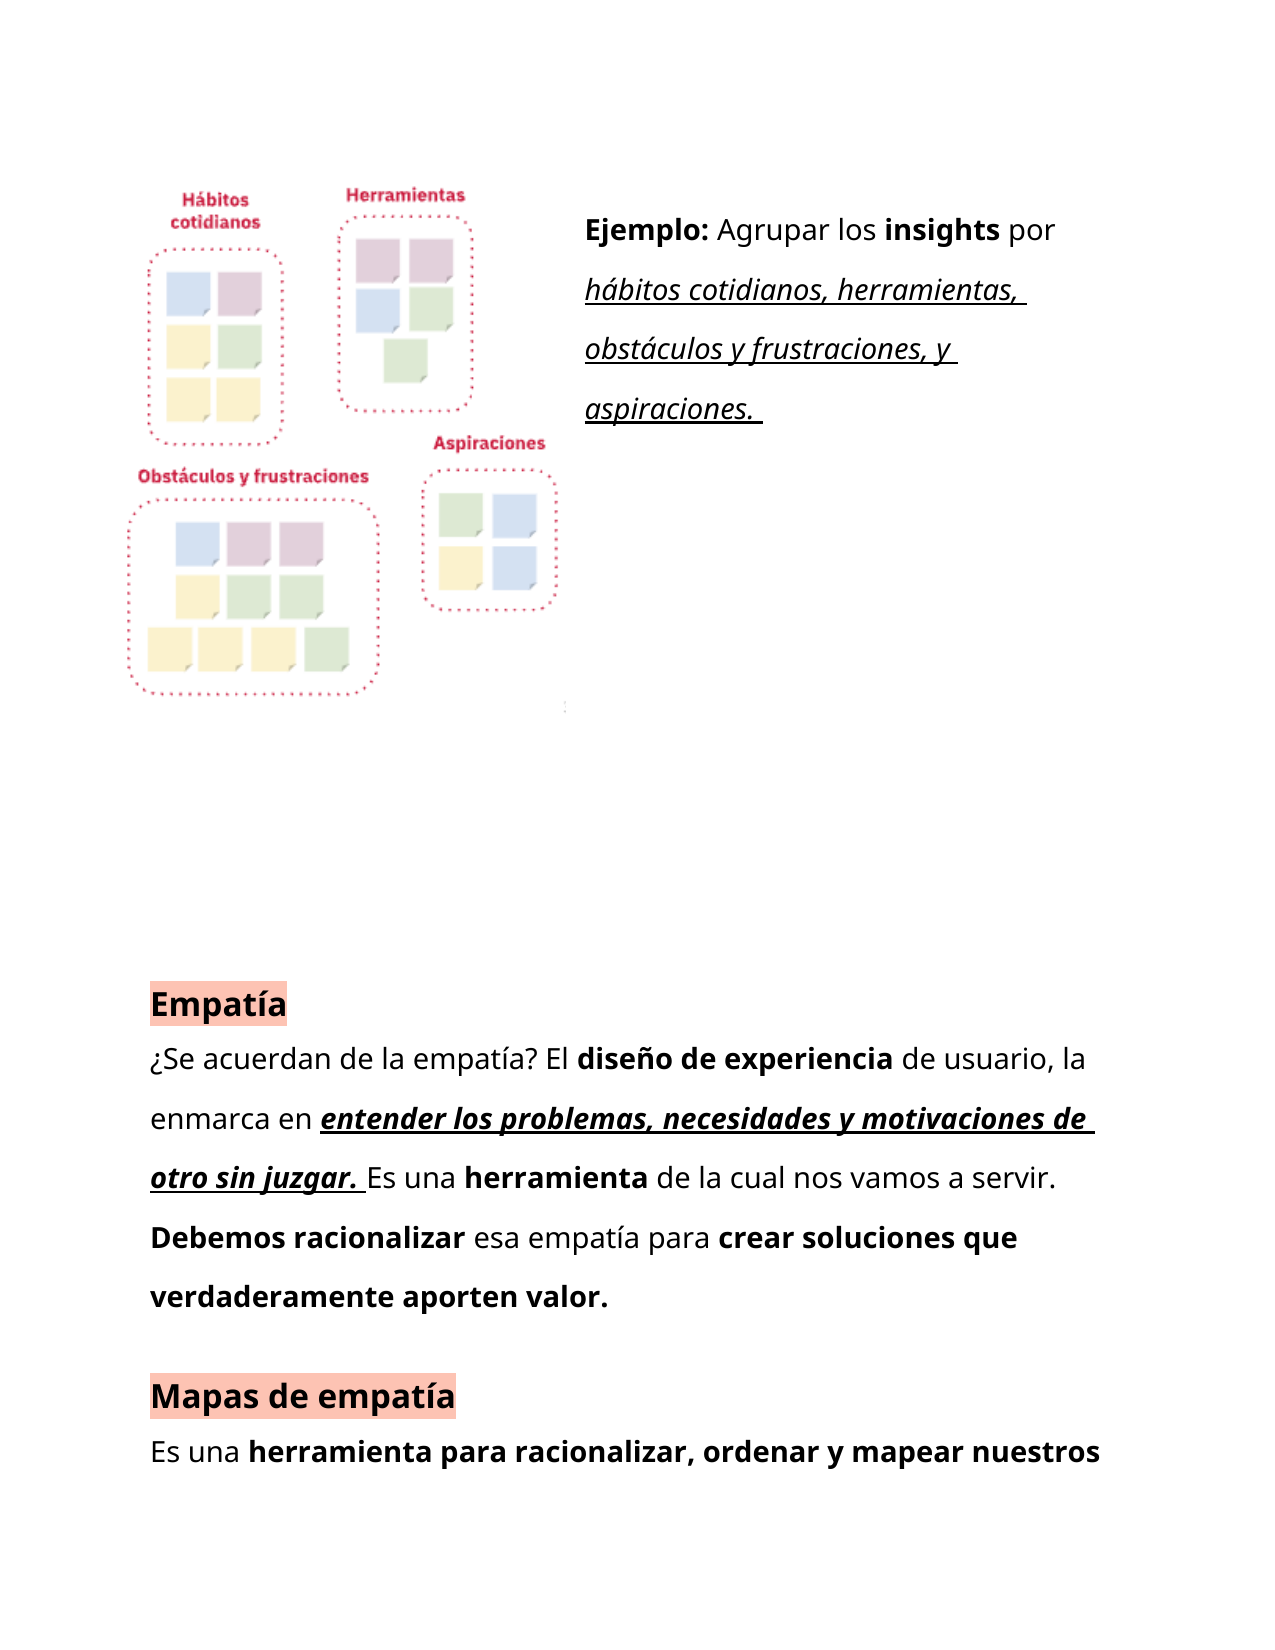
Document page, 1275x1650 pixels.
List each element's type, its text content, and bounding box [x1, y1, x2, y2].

text Ejemplo: Agrupar los insights por hábitos cotidianos, herramientas, obstáculos y frustraciones, y aspiraciones. [566, 209, 1125, 428]
text ¿Se acuerdan de la empatía? El diseño de experiencia de usuario, la enmarca en entender los problemas, necesidades y motivaciones de otro sin juzgar. Es una herramienta de la cual nos vamos a servir. Debemos racionalizar esa empatía para crear soluciones que verdaderamente aporten valor. [150, 1038, 1125, 1316]
picture [112, 168, 566, 714]
subtitle Empatía [287, 981, 1125, 1026]
text Es una herramienta para racionalizar, ordenar y mapear nuestros [150, 1431, 1125, 1471]
subtitle Mapas de empatía [456, 1373, 1125, 1419]
